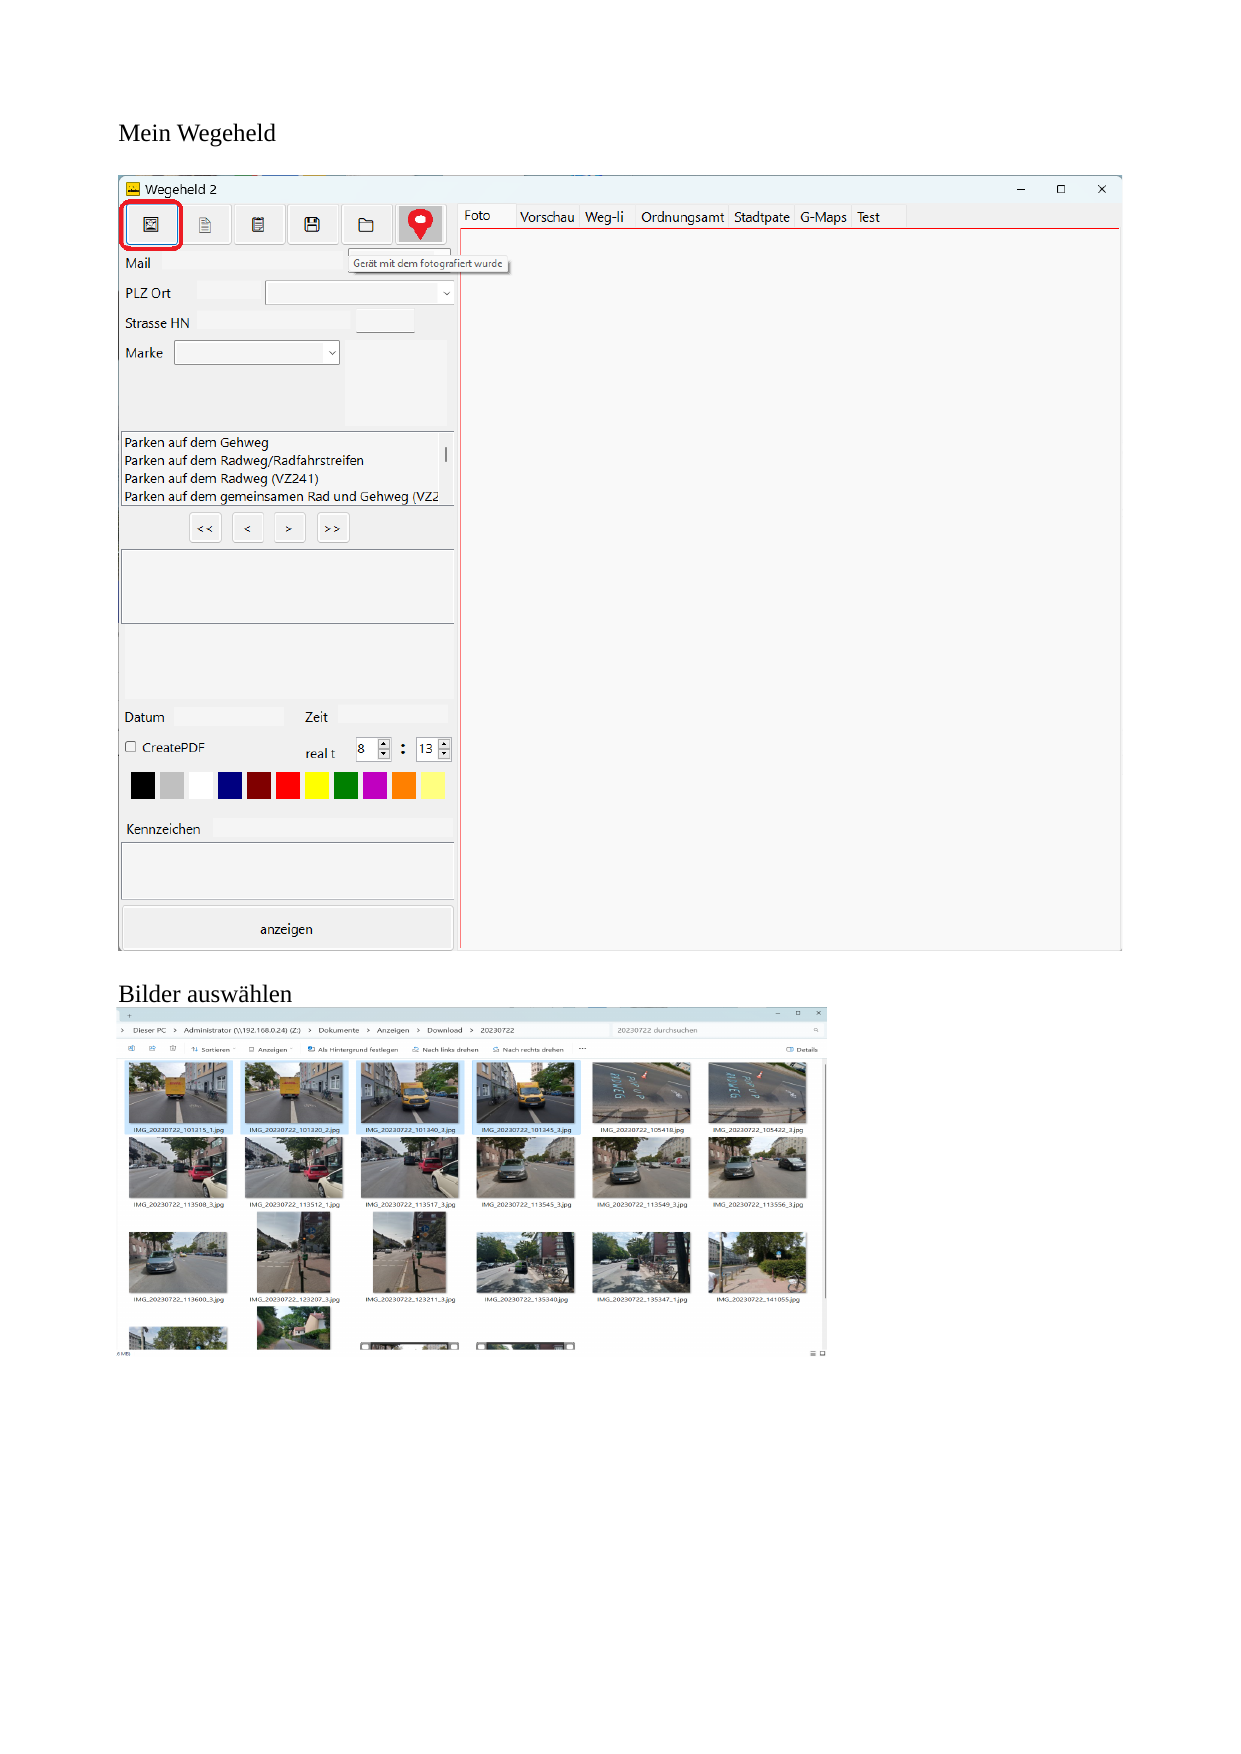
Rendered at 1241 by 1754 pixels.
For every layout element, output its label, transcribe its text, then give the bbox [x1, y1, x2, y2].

text Bilder auswählen [118, 979, 1122, 1008]
text Mein Wegeheld [118, 118, 1122, 147]
